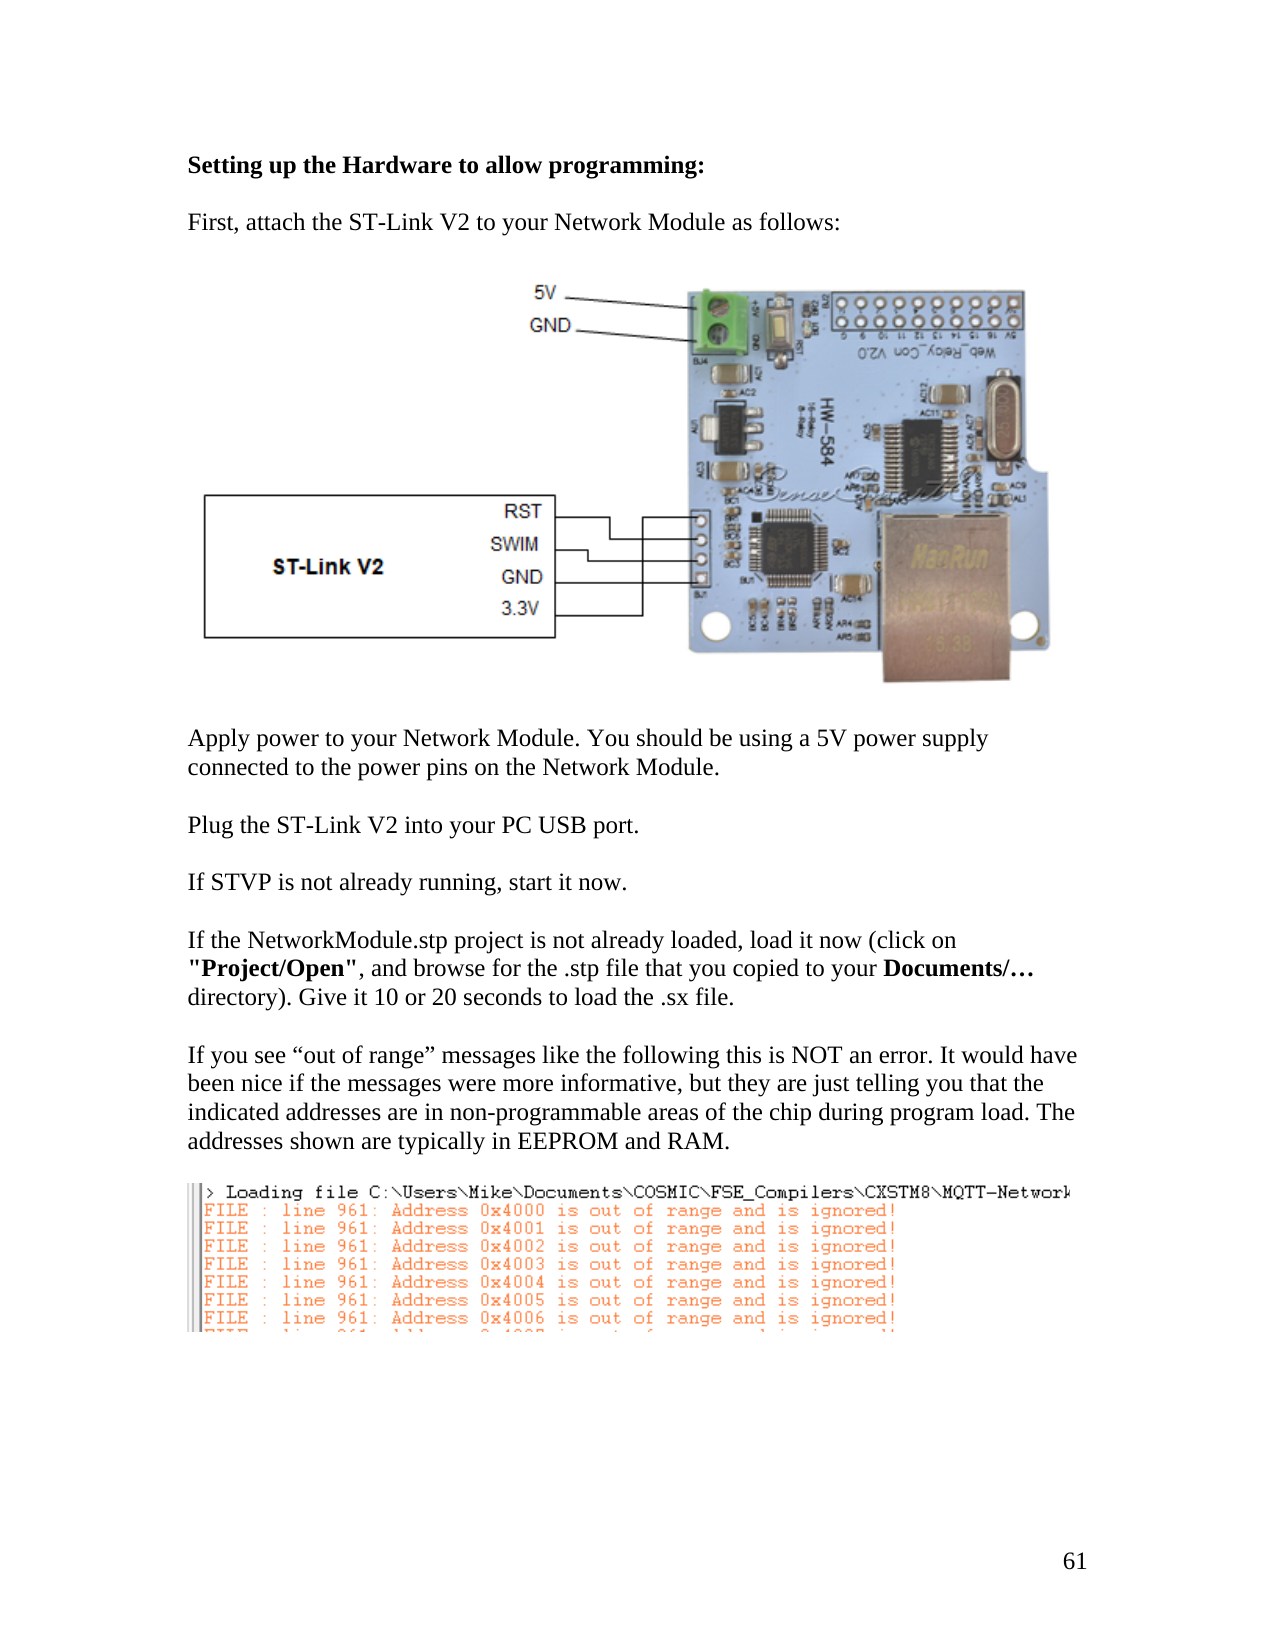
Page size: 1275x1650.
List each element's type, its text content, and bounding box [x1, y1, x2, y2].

text Apply power to your Network Module. You should be using a 5V power supply connected to the power pins on the Network Module. [187, 723, 1087, 781]
text If STVP is not already running, start it now. [187, 867, 1087, 896]
text Setting up the Hardware to allow programming: [187, 150, 1087, 179]
picture [187, 1183, 1070, 1332]
text If the NetworkModule.stp project is not already loaded, load it now (click on "Project/Open", and browse for the .stp file that you copied to your Documents/… directory). Give it 10 or 20 seconds to load the .sx file. [187, 925, 1087, 1011]
text Plug the ST-Link V2 into your PC USB port. [187, 810, 1087, 838]
picture [187, 265, 1063, 695]
text If you see “out of range” messages like the following this is NOT an error. It would have been nice if the messages were more informative, but they are just telling you that the indicated addresses are in non-programmable areas of the chip during program load. The addresses shown are typically in EEPROM and RAM. [187, 1040, 1087, 1155]
text First, attach the ST-Link V2 to your Network Module as follows: [187, 207, 1087, 236]
